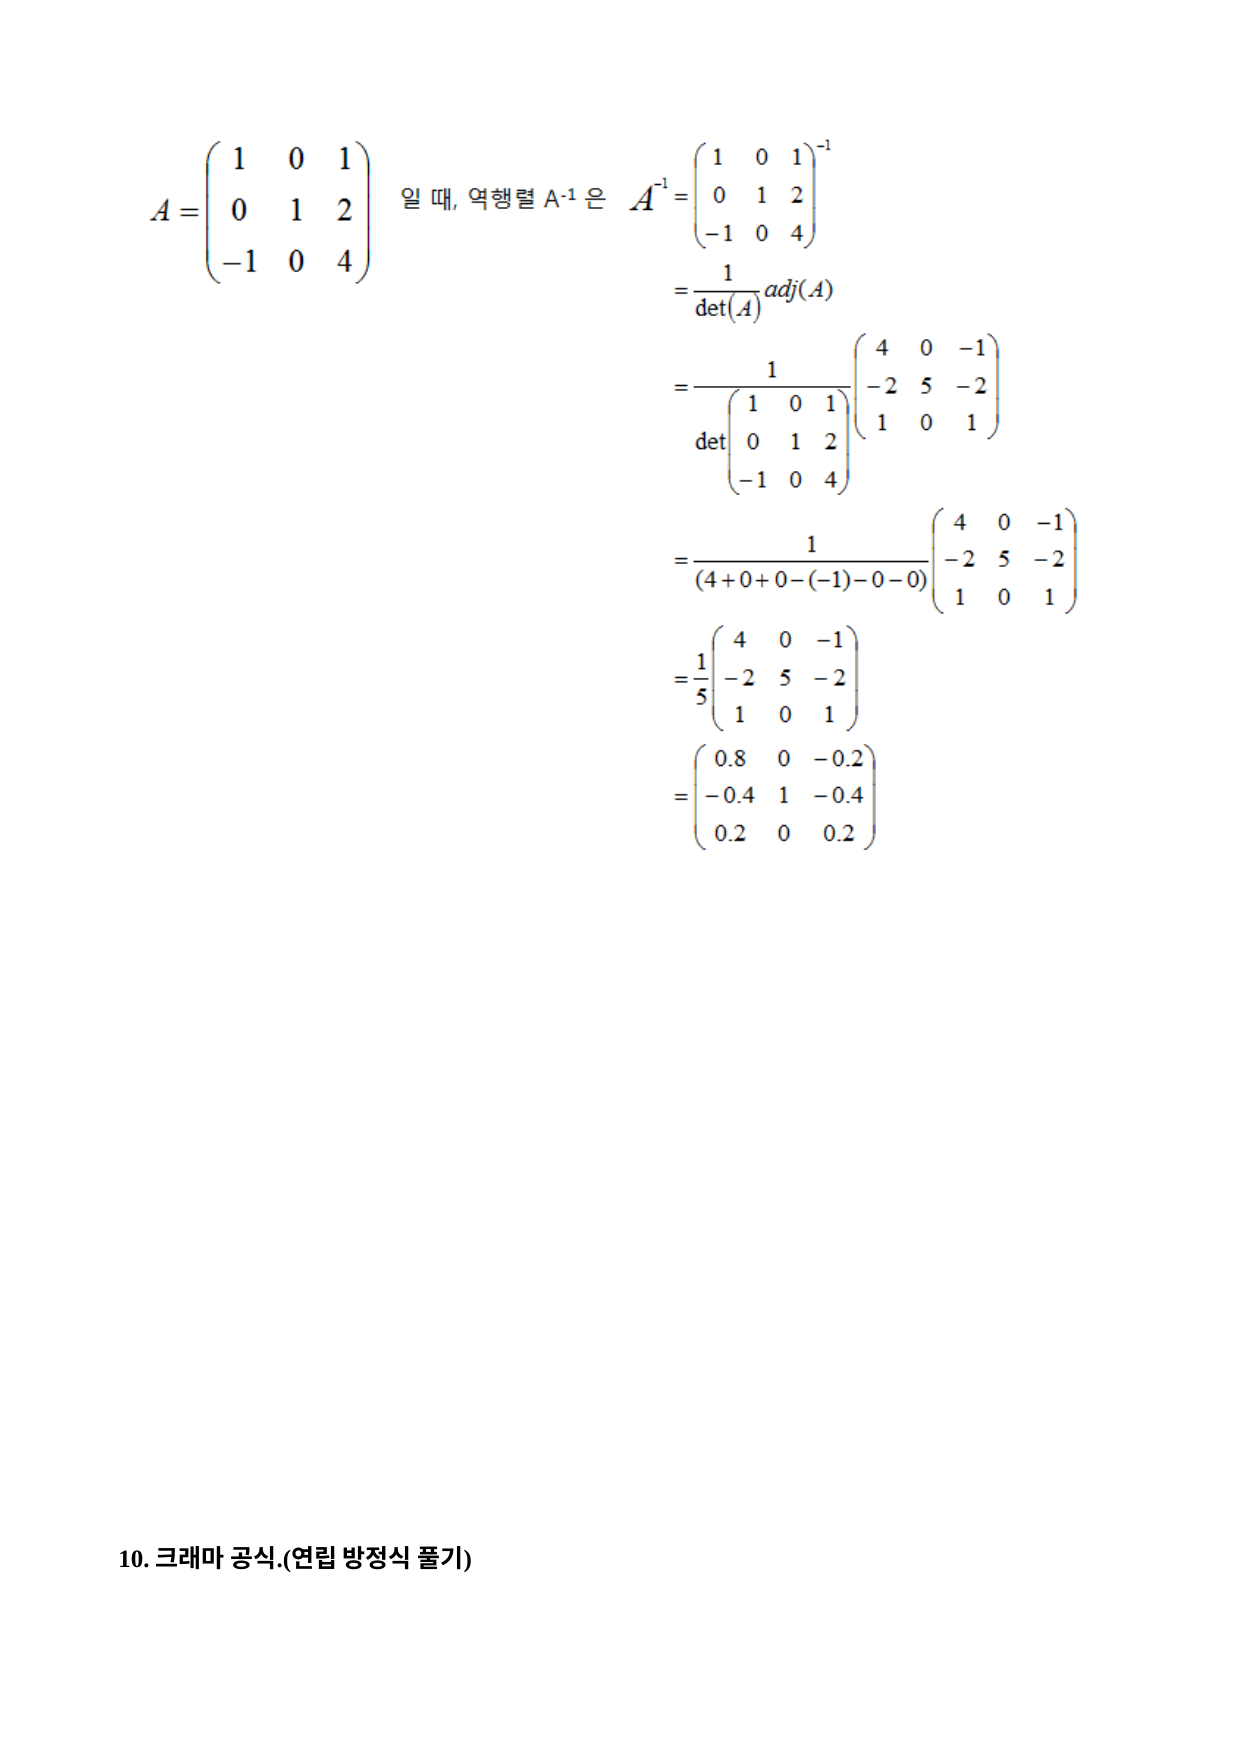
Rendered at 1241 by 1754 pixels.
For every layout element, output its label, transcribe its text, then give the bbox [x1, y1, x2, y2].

picture [136, 118, 1105, 865]
text 10. 크래마 공식.(연립 방정식 풀기) [118, 1538, 1122, 1574]
